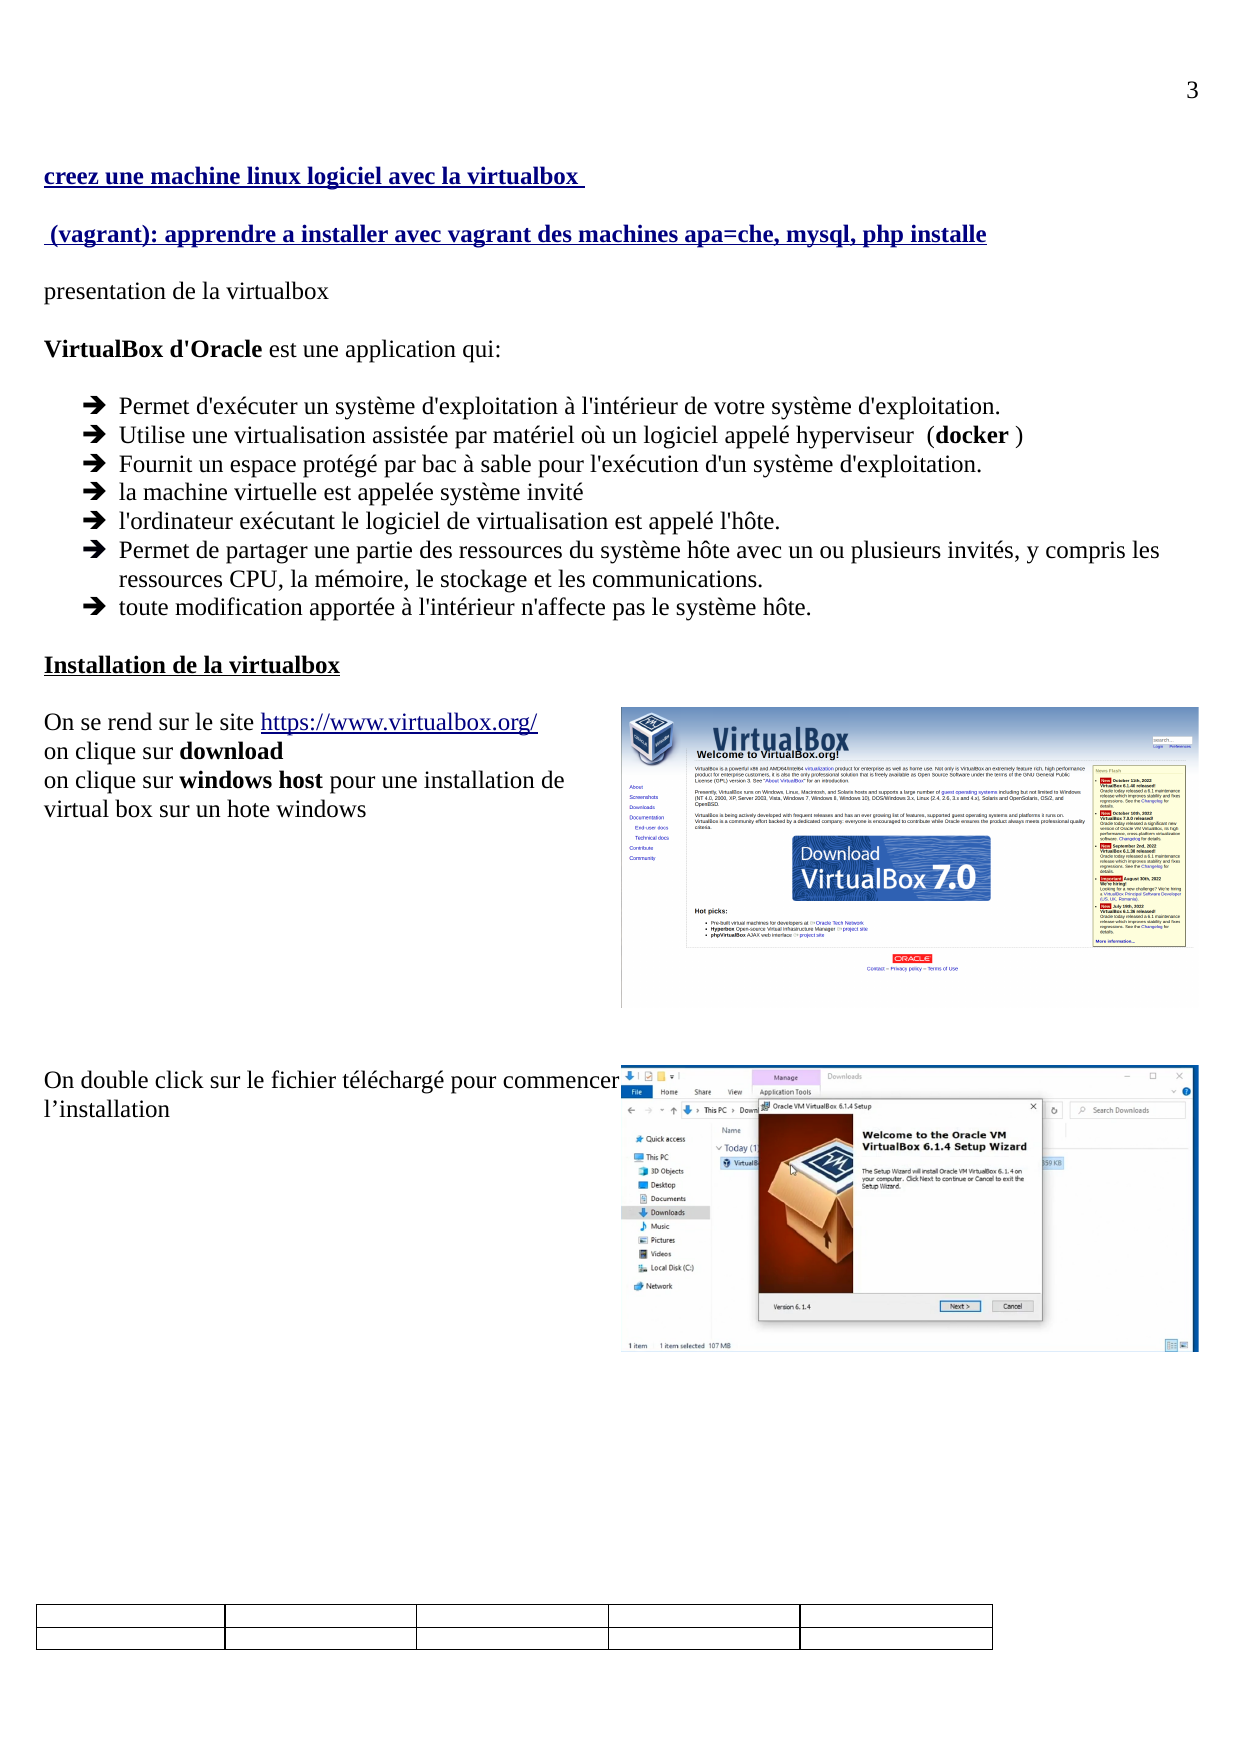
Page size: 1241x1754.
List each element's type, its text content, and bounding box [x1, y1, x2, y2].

list toute modification apportée à l'intérieur n'affecte pas le système hôte. [81, 592, 1198, 621]
table_header [621, 1008, 1198, 1036]
picture [621, 1065, 1199, 1352]
picture [621, 707, 1199, 1008]
list Utilise une virtualisation assistée par matériel où un logiciel appelé hyperviseur (docker ) [81, 420, 1198, 449]
list l'ordinateur exécutant le logiciel de virtualisation est appelé l'hôte. [81, 506, 1198, 535]
list Permet d'exécuter un système d'exploitation à l'intérieur de votre système d'exploitation. [81, 391, 1198, 420]
table_header [621, 1352, 1198, 1380]
text VirtualBox d'Oracle est une application qui: [44, 334, 1198, 362]
list Permet de partager une partie des ressources du système hôte avec un ou plusieurs invités, y compris les ressources CPU, la mémoire, le stockage et les communications. [81, 535, 1198, 592]
text creez une machine linux logiciel avec la virtualbox [44, 161, 1198, 190]
table_header On double click sur le fichier téléchargé pour commencer l’installation [44, 1065, 621, 1380]
list Fournit un espace protégé par bac à sable pour l'exécution d'un système d'exploitation. [81, 449, 1198, 477]
table_header On se rend sur le site https://www.virtualbox.org/ on clique sur download on clique sur windows host pour une installation de virtual box sur un hote windows [44, 708, 621, 1036]
text presentation de la virtualbox [44, 276, 1198, 305]
text Installation de la virtualbox [44, 650, 1198, 679]
text (vagrant): apprendre a installer avec vagrant des machines apa=che, mysql, php installe [44, 219, 1198, 247]
list la machine virtuelle est appelée système invité [81, 477, 1198, 506]
